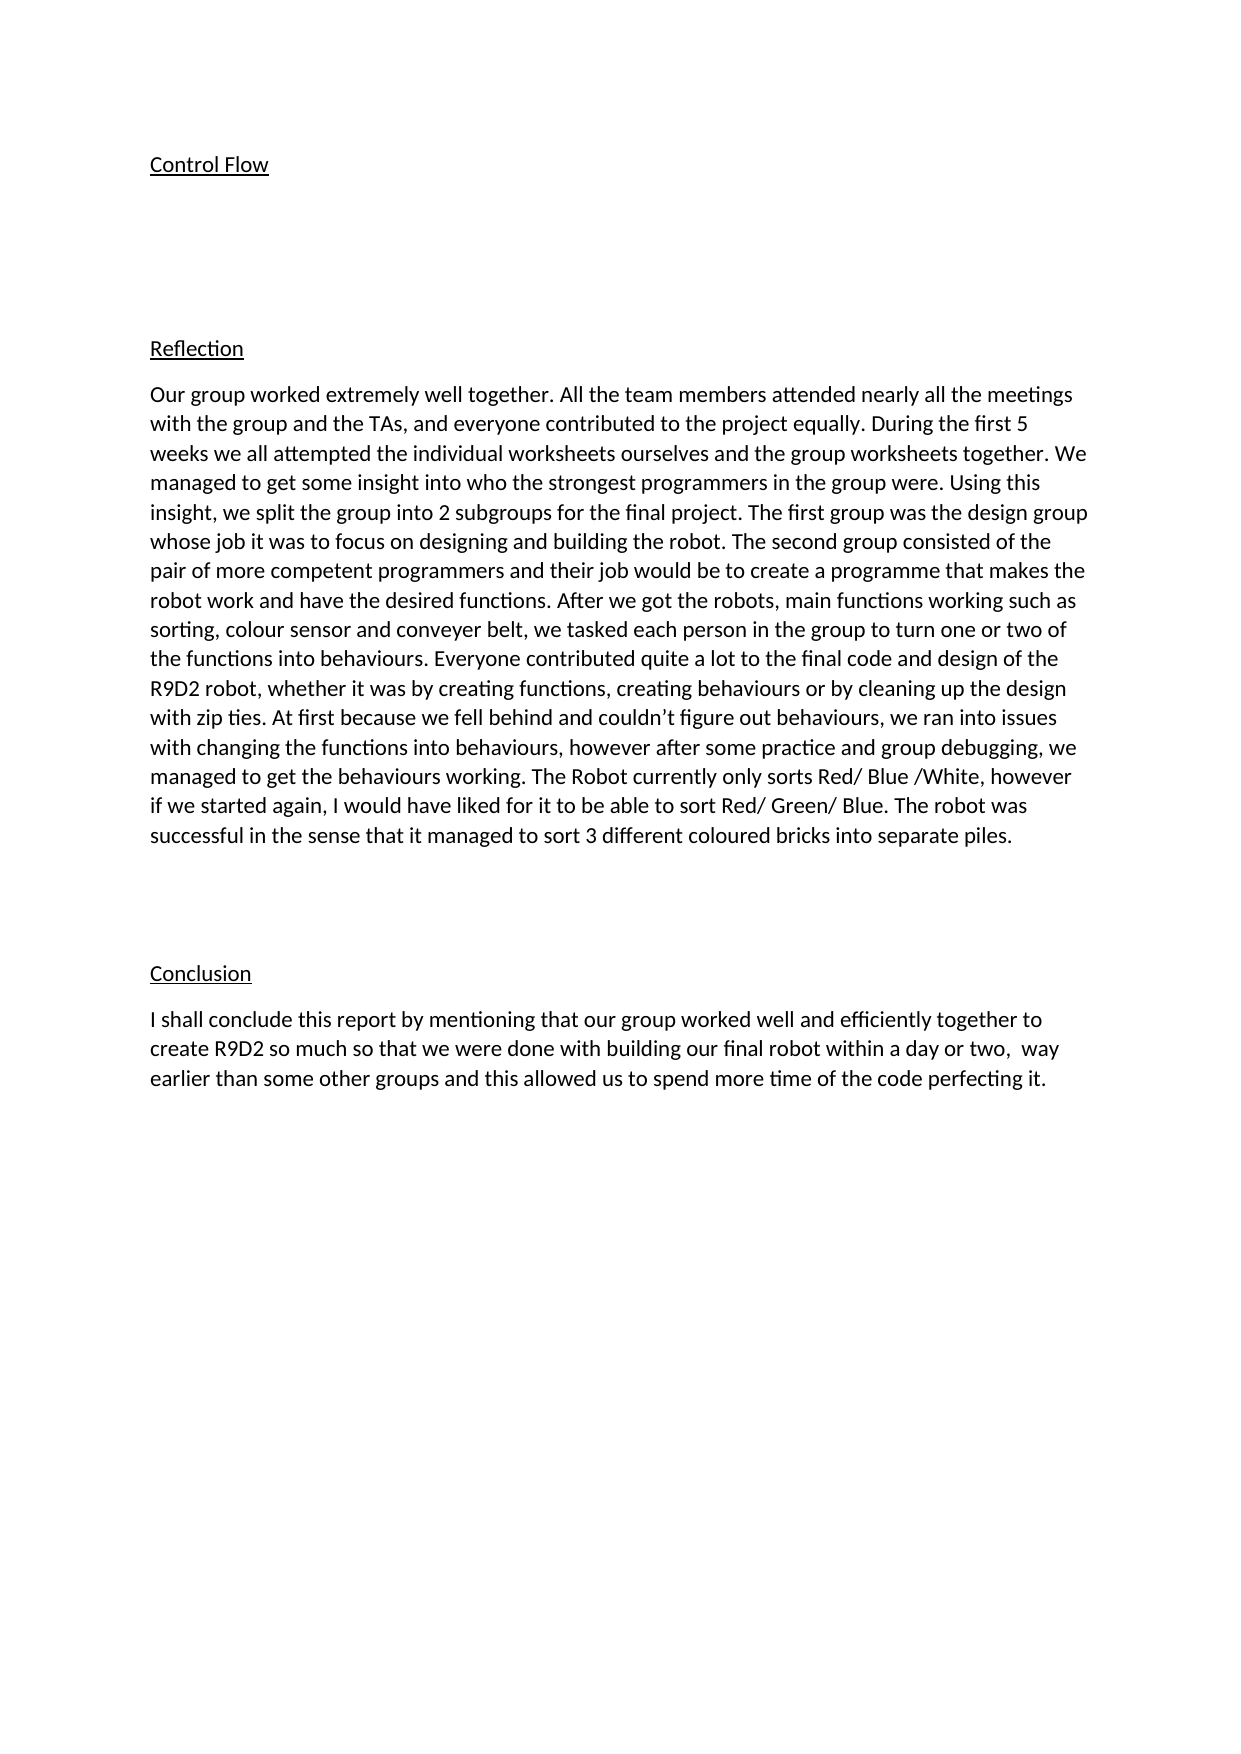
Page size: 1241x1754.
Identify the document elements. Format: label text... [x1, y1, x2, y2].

text Our group worked extremely well together. All the team members attended nearly all the meetings with the group and the TAs, and everyone contributed to the project equally. During the first 5 weeks we all attempted the individual worksheets ourselves and the group worksheets together. We managed to get some insight into who the strongest programmers in the group were. Using this insight, we split the group into 2 subgroups for the final project. The first group was the design group whose job it was to focus on designing and building the robot. The second group consisted of the pair of more competent programmers and their job would be to create a programme that makes the robot work and have the desired functions. After we got the robots, main functions working such as sorting, colour sensor and conveyer belt, we tasked each person in the group to turn one or two of the functions into behaviours. Everyone contributed quite a lot to the final code and design of the R9D2 robot, whether it was by creating functions, creating behaviours or by cleaning up the design with zip ties. At first because we fell behind and couldn’t figure out behaviours, we ran into issues with changing the functions into behaviours, however after some practice and group debugging, we managed to get the behaviours working. The Robot currently only sorts Red/ Blue /White, however if we started again, I would have liked for it to be able to sort Red/ Green/ Blue. The robot was successful in the sense that it managed to sort 3 different coloured bricks into separate piles. [150, 380, 1090, 849]
text Conclusion [150, 959, 1090, 987]
text I shall conclude this report by mentioning that our group worked well and efficiently together to create R9D2 so much so that we were done with building our final robot within a day or two, way earlier than some other groups and this allowed us to spend more time of the code perfecting it. [150, 1005, 1090, 1092]
text Control Flow [150, 150, 1090, 178]
text Reflection [150, 334, 1090, 362]
